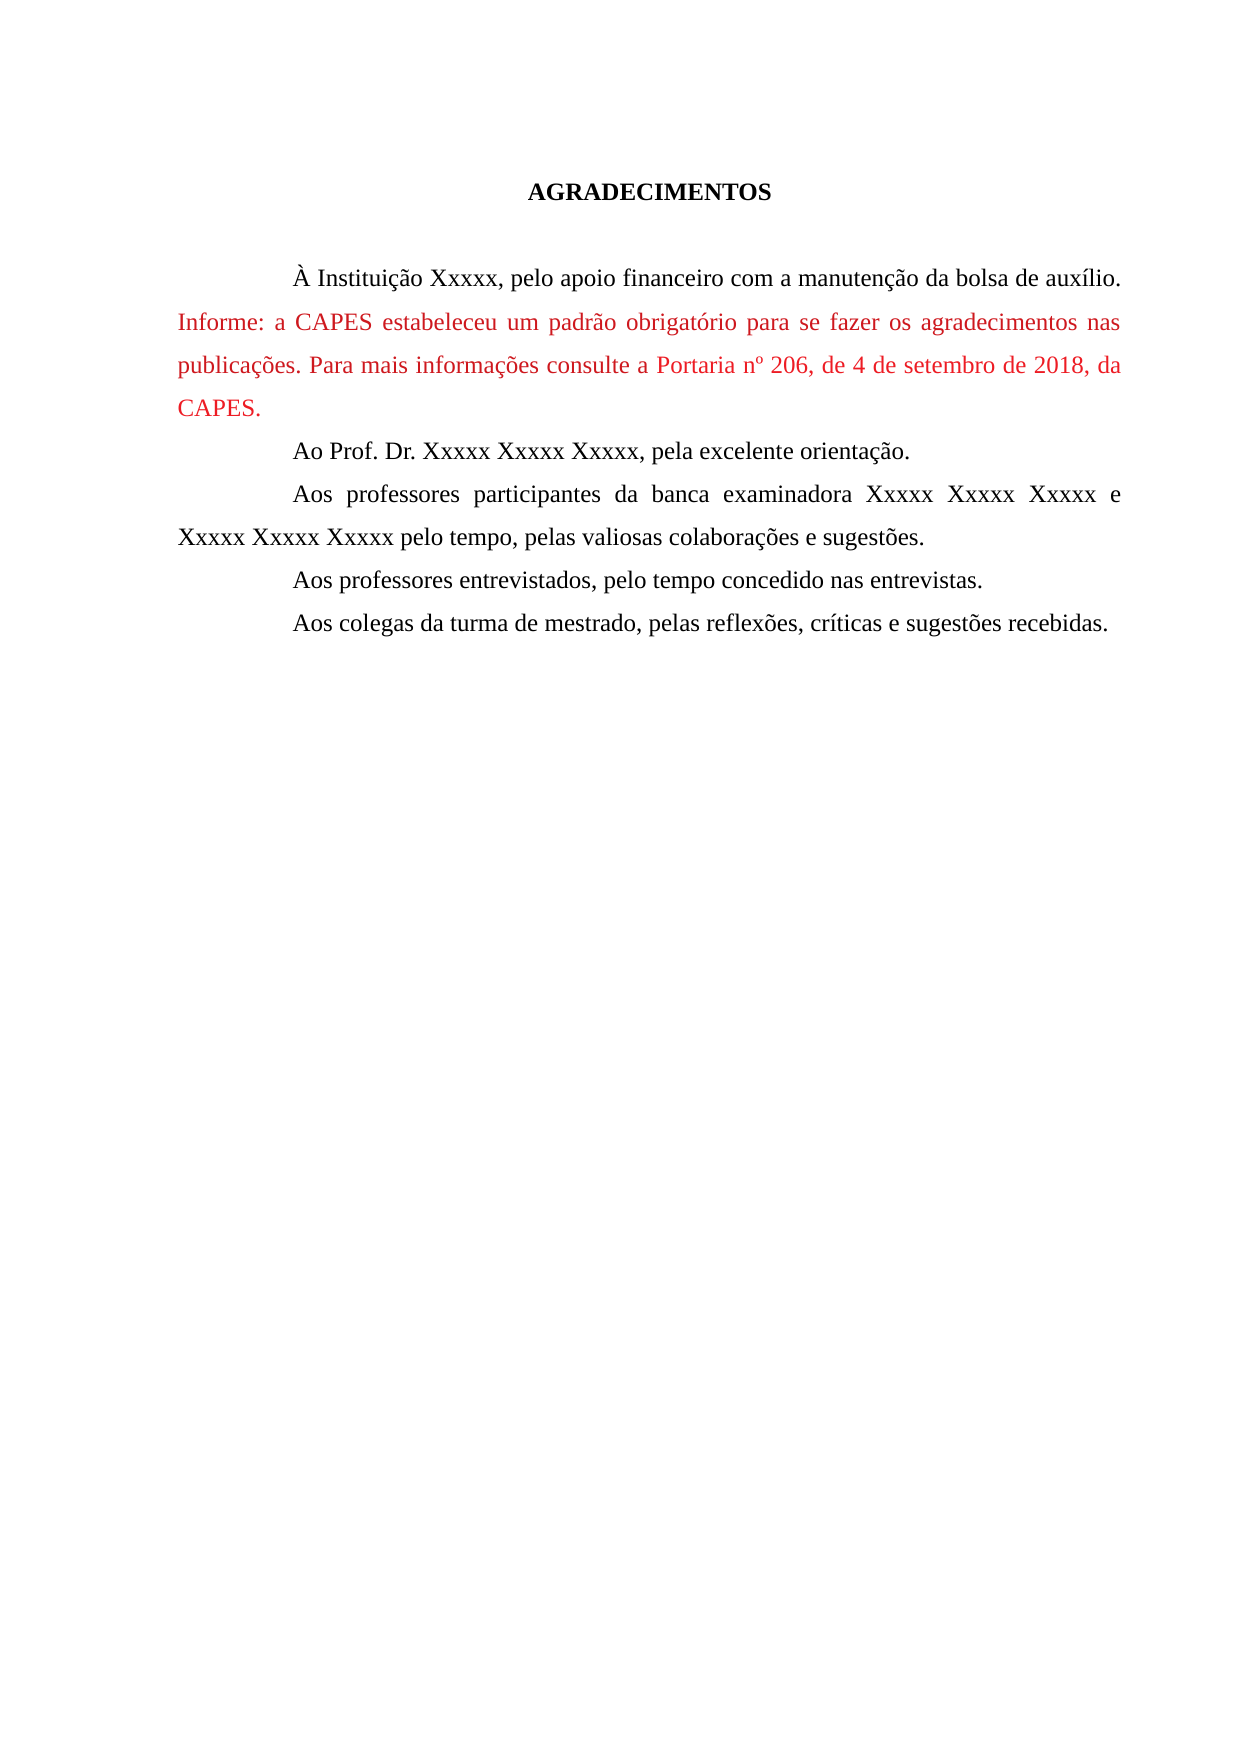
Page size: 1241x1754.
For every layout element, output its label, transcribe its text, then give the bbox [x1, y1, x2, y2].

text À Instituição Xxxxx, pelo apoio financeiro com a manutenção da bolsa de auxílio. Informe: a CAPES estabeleceu um padrão obrigatório para se fazer os agradecimentos nas publicações. Para mais informações consulte a Portaria nº 206, de 4 de setembro de 2018, da CAPES. [177, 263, 1122, 422]
text AGRADECIMENTOS [177, 177, 1122, 206]
text Aos professores participantes da banca examinadora Xxxxx Xxxxx Xxxxx e Xxxxx Xxxxx Xxxxx pelo tempo, pelas valiosas colaborações e sugestões. [177, 479, 1122, 551]
text Ao Prof. Dr. Xxxxx Xxxxx Xxxxx, pela excelente orientação. [177, 436, 1122, 465]
text Aos colegas da turma de mestrado, pelas reflexões, críticas e sugestões recebidas. [177, 608, 1122, 637]
text Aos professores entrevistados, pelo tempo concedido nas entrevistas. [177, 565, 1122, 594]
